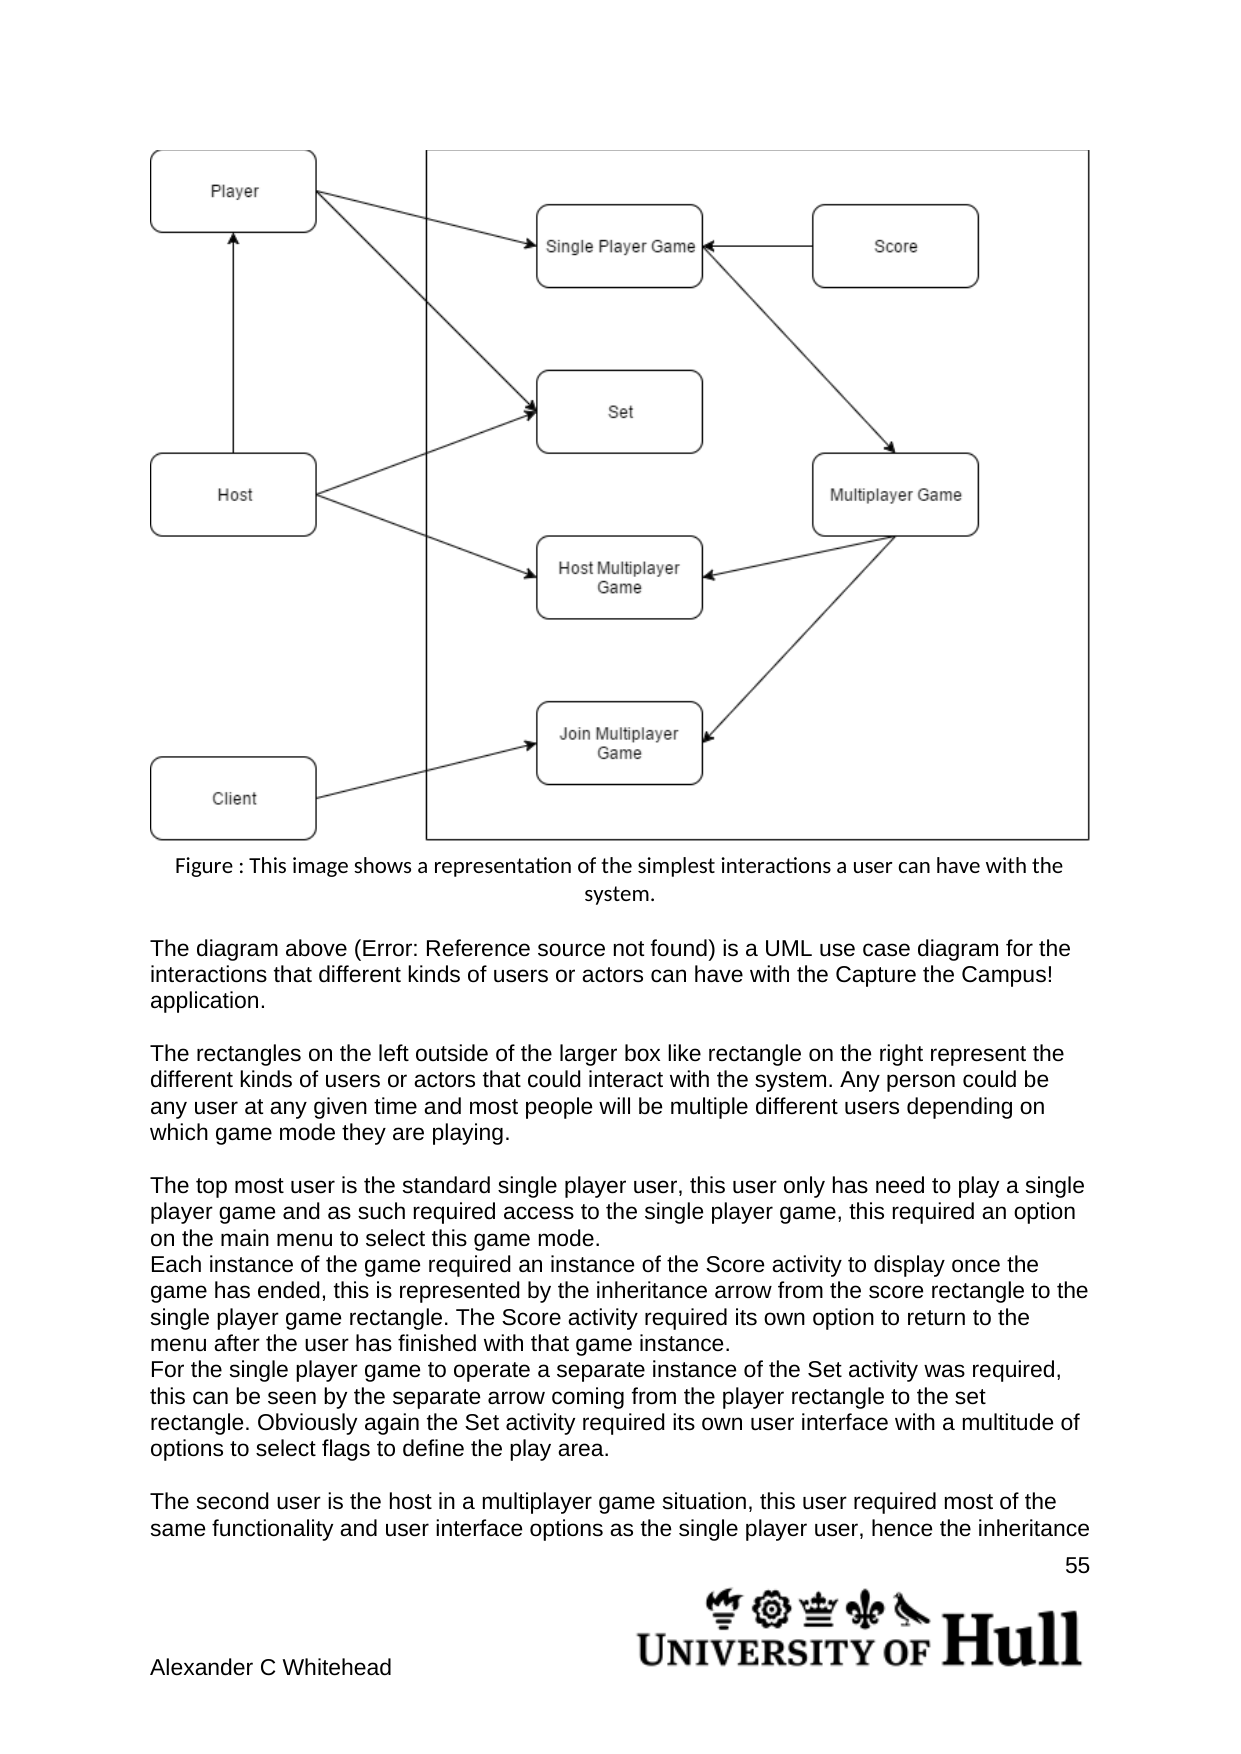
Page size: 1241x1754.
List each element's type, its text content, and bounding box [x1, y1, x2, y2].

text The rectangles on the left outside of the larger box like rectangle on the right represent the different kinds of users or actors that could interact with the system. Any person could be any user at any given time and most people will be multiple different users depending on which game mode they are playing. [150, 1040, 1090, 1146]
picture [630, 1578, 1091, 1676]
text For the single player game to operate a separate instance of the Set activity was required, this can be seen by the separate arrow coming from the player rectangle to the set rectangle. Obviously again the Set activity required its own user interface with a multitude of options to select flags to define the play area. [150, 1356, 1090, 1462]
text Each instance of the game required an instance of the Score activity to display once the game has ended, this is represented by the inheritance arrow from the score rectangle to the single player game rectangle. The Score activity required its own option to return to the menu after the user has finished with that game instance. [150, 1251, 1090, 1356]
text The second user is the host in a multiplayer game situation, this user required most of the same functionality and user interface options as the single player user, hence the inheritance [150, 1488, 1090, 1541]
text The top most user is the standard single player user, this user only has need to play a single player game and as such required access to the single player game, this required an option on the main menu to select this game mode. [150, 1172, 1090, 1251]
text The diagram above (Figure 25) is a UML use case diagram for the interactions that different kinds of users or actors can have with the Capture the Campus! application. [150, 935, 1090, 1014]
picture [150, 150, 1091, 842]
